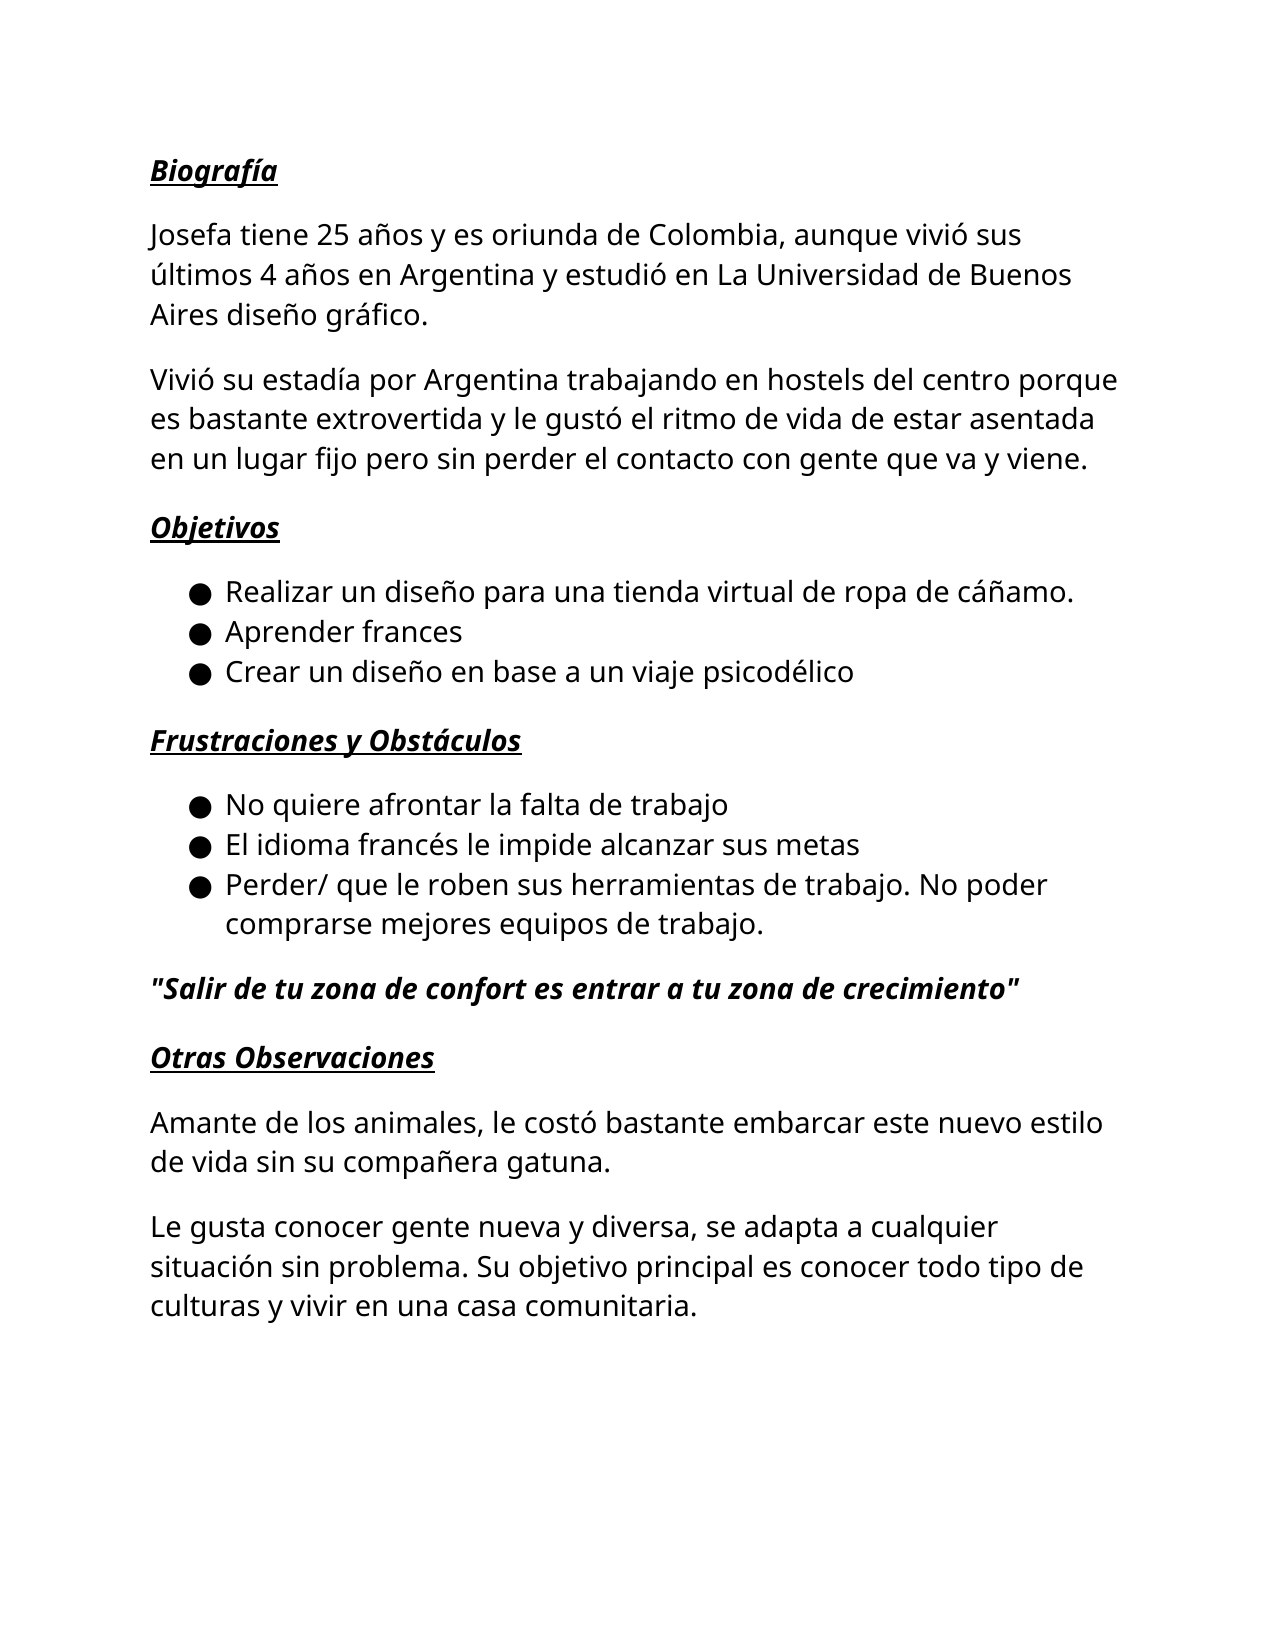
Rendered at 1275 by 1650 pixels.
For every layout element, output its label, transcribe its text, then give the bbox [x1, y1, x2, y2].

text Vivió su estadía por Argentina trabajando en hostels del centro porque es bastante extrovertida y le gustó el ritmo de vida de estar asentada en un lugar fijo pero sin perder el contacto con gente que va y viene. [150, 359, 1125, 478]
list Aprender frances [187, 611, 1125, 651]
text Objetivos [150, 507, 1125, 547]
text Le gusta conocer gente nueva y diversa, se adapta a cualquier situación sin problema. Su objetivo principal es conocer todo tipo de culturas y vivir en una casa comunitaria. [150, 1206, 1125, 1325]
text Josefa tiene 25 años y es oriunda de Colombia, aunque vivió sus últimos 4 años en Argentina y estudió en La Universidad de Buenos Aires diseño gráfico. [150, 215, 1125, 334]
list Realizar un diseño para una tienda virtual de ropa de cáñamo. [187, 572, 1125, 611]
text Frustraciones y Obstáculos [150, 720, 1125, 759]
list Perder/ que le roben sus herramientas de trabajo. No poder comprarse mejores equipos de trabajo. [187, 864, 1125, 943]
list Crear un diseño en base a un viaje psicodélico [187, 651, 1125, 691]
list No quiere afrontar la falta de trabajo [187, 784, 1125, 824]
text Otras Observaciones [150, 1037, 1125, 1077]
text Biografía [150, 150, 1125, 190]
text "Salir de tu zona de confort es entrar a tu zona de crecimiento" [150, 968, 1125, 1008]
list El idioma francés le impide alcanzar sus metas [187, 824, 1125, 864]
text Amante de los animales, le costó bastante embarcar este nuevo estilo de vida sin su compañera gatuna. [150, 1102, 1125, 1181]
